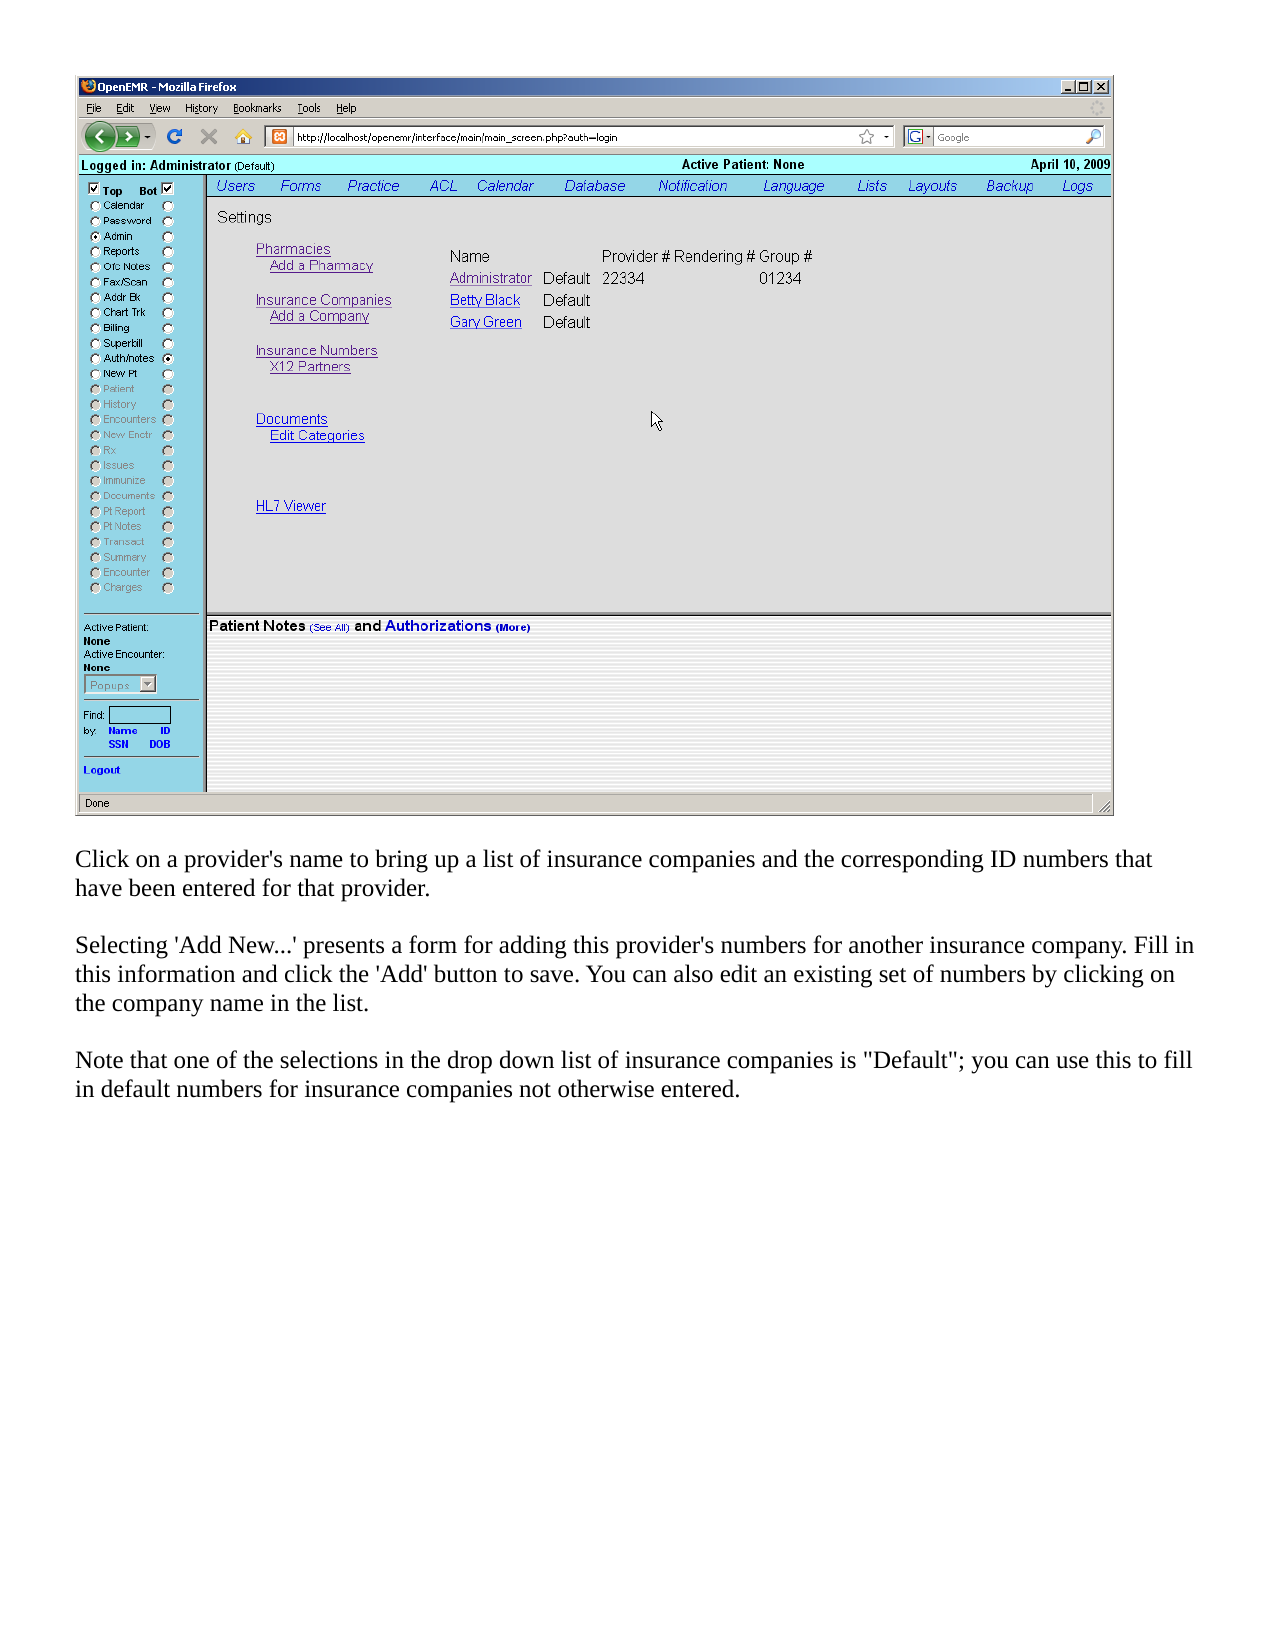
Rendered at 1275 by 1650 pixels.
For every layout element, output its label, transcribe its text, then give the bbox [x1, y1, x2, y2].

text Note that one of the selections in the drop down list of insurance companies is "Default"; you can use this to fill in default numbers for insurance companies not otherwise entered. [75, 1045, 1200, 1103]
text Selecting 'Add New...' presents a form for adding this provider's numbers for another insurance company. Fill in this information and click the 'Add' button to save. You can also edit an existing set of numbers by clicking on the company name in the list. [75, 930, 1200, 1017]
text Click on a provider's name to bring up a list of insurance companies and the corresponding ID numbers that have been entered for that provider. [75, 844, 1200, 902]
picture [75, 75, 1114, 816]
